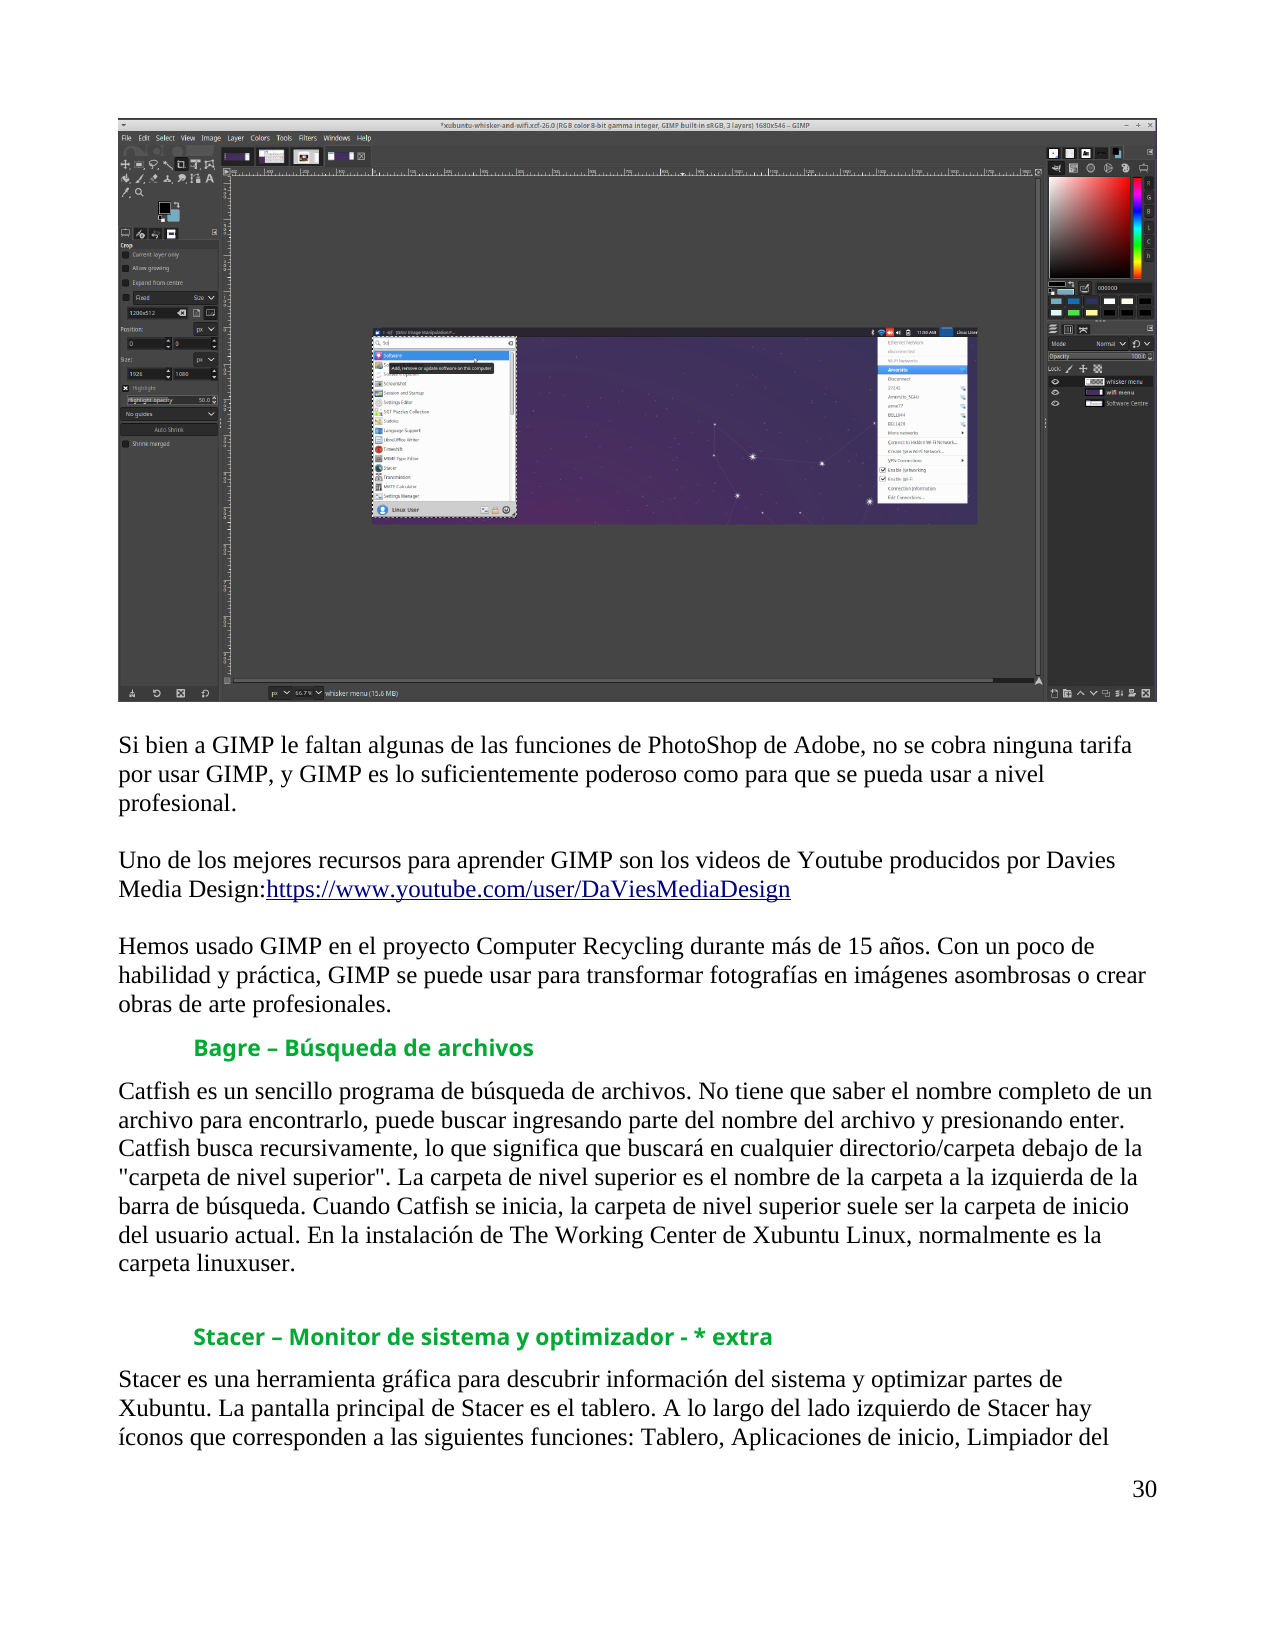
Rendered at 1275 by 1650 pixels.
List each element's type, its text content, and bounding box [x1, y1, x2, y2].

subtitle Bagre – Búsqueda de archivos [118, 1032, 1157, 1063]
text Stacer es una herramienta gráfica para descubrir información del sistema y optimizar partes de Xubuntu. La pantalla principal de Stacer es el tablero. A lo largo del lado izquierdo de Stacer hay íconos que corresponden a las siguientes funciones: Tablero, Aplicaciones de inicio, Limpiador del [118, 1364, 1157, 1451]
text Si bien a GIMP le faltan algunas de las funciones de PhotoShop de Adobe, no se cobra ninguna tarifa por usar GIMP, y GIMP es lo suficientemente poderoso como para que se pueda usar a nivel profesional. [118, 730, 1157, 816]
picture [118, 118, 1157, 702]
text Uno de los mejores recursos para aprender GIMP son los videos de Youtube producidos por Davies Media Design:https://www.youtube.com/user/DaViesMediaDesign [118, 845, 1157, 903]
subtitle Stacer – Monitor de sistema y optimizador - * extra [118, 1321, 1157, 1352]
text Catfish es un sencillo programa de búsqueda de archivos. No tiene que saber el nombre completo de un archivo para encontrarlo, puede buscar ingresando parte del nombre del archivo y presionando enter. Catfish busca recursivamente, lo que significa que buscará en cualquier directorio/carpeta debajo de la "carpeta de nivel superior". La carpeta de nivel superior es el nombre de la carpeta a la izquierda de la barra de búsqueda. Cuando Catfish se inicia, la carpeta de nivel superior suele ser la carpeta de inicio del usuario actual. En la instalación de The Working Center de Xubuntu Linux, normalmente es la carpeta linuxuser. [118, 1076, 1157, 1277]
text Hemos usado GIMP en el proyecto Computer Recycling durante más de 15 años. Con un poco de habilidad y práctica, GIMP se puede usar para transformar fotografías en imágenes asombrosas o crear obras de arte profesionales. [118, 931, 1157, 1018]
